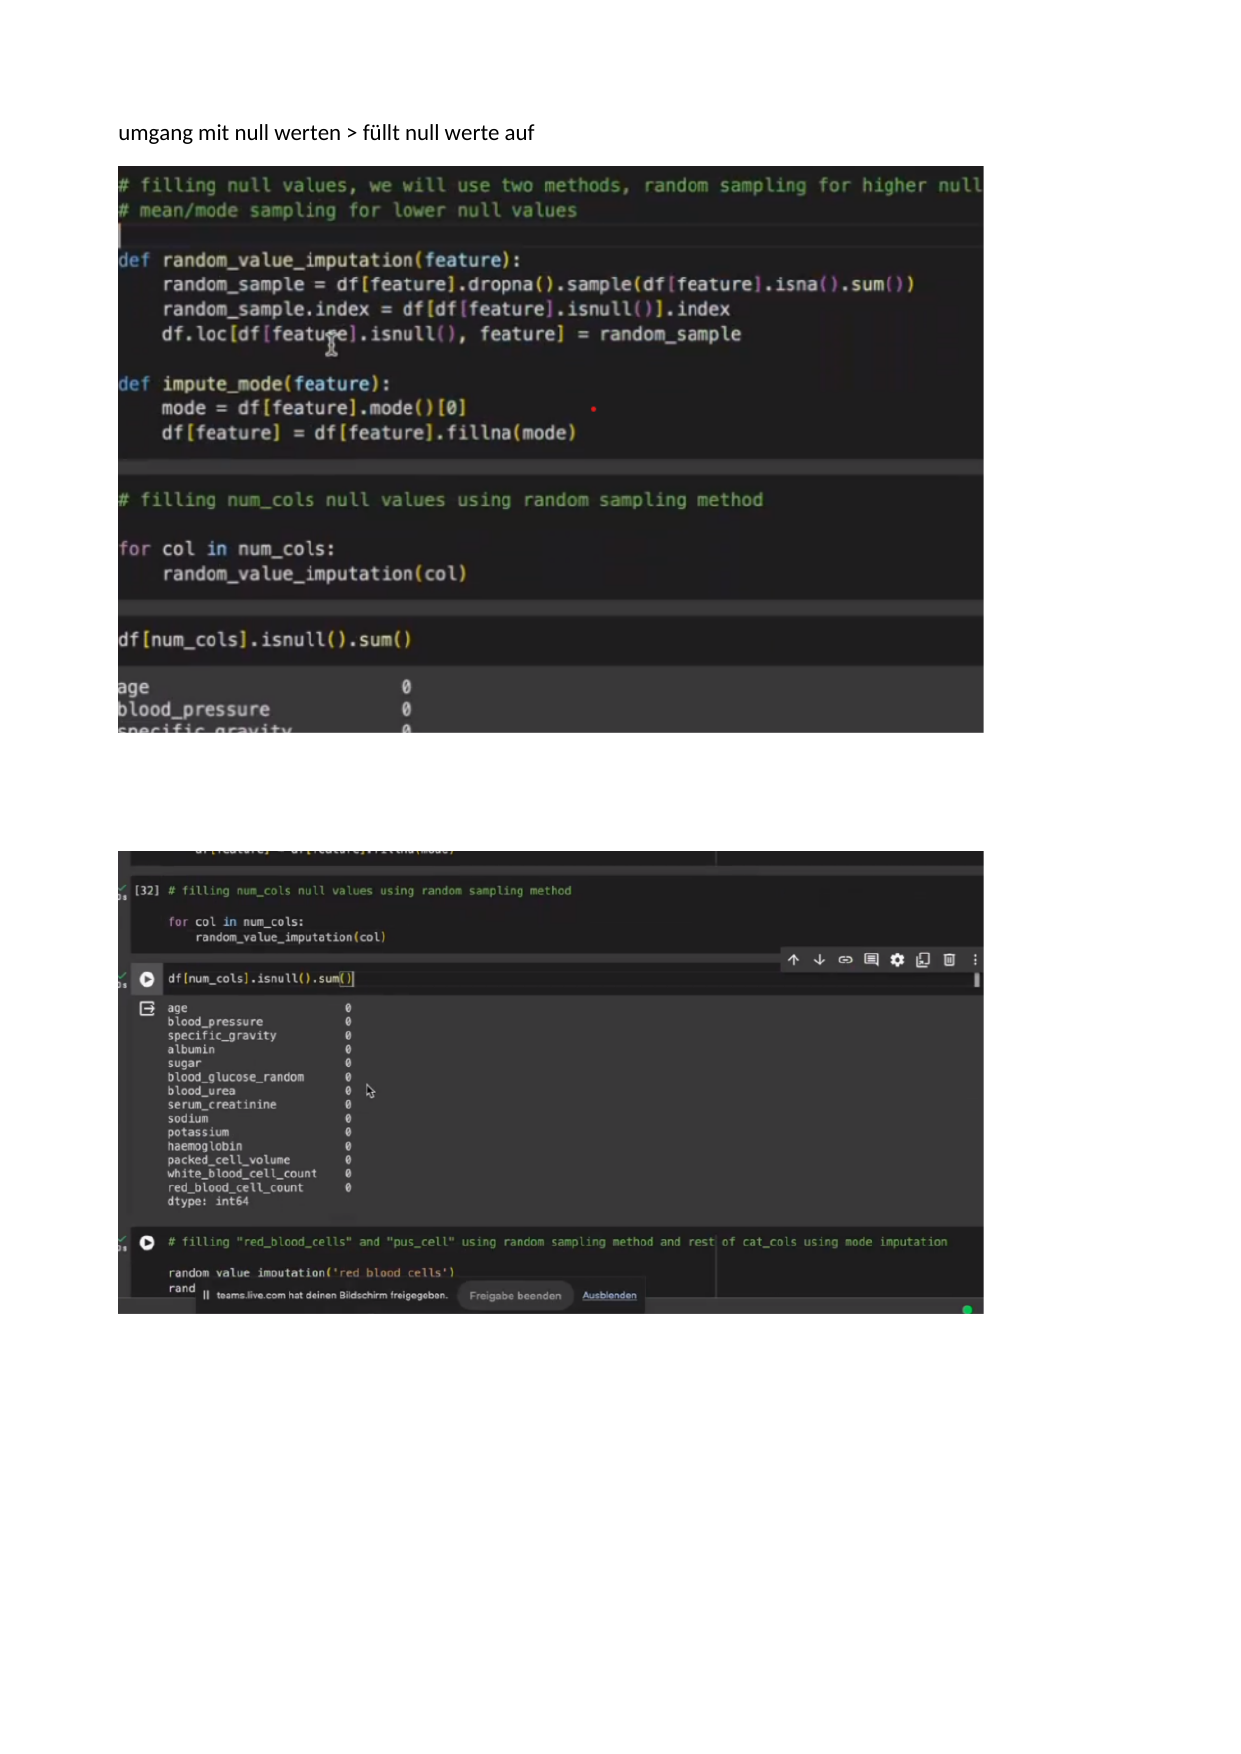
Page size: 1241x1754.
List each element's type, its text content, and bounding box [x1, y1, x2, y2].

text umgang mit null werten > füllt null werte auf [118, 118, 1122, 146]
